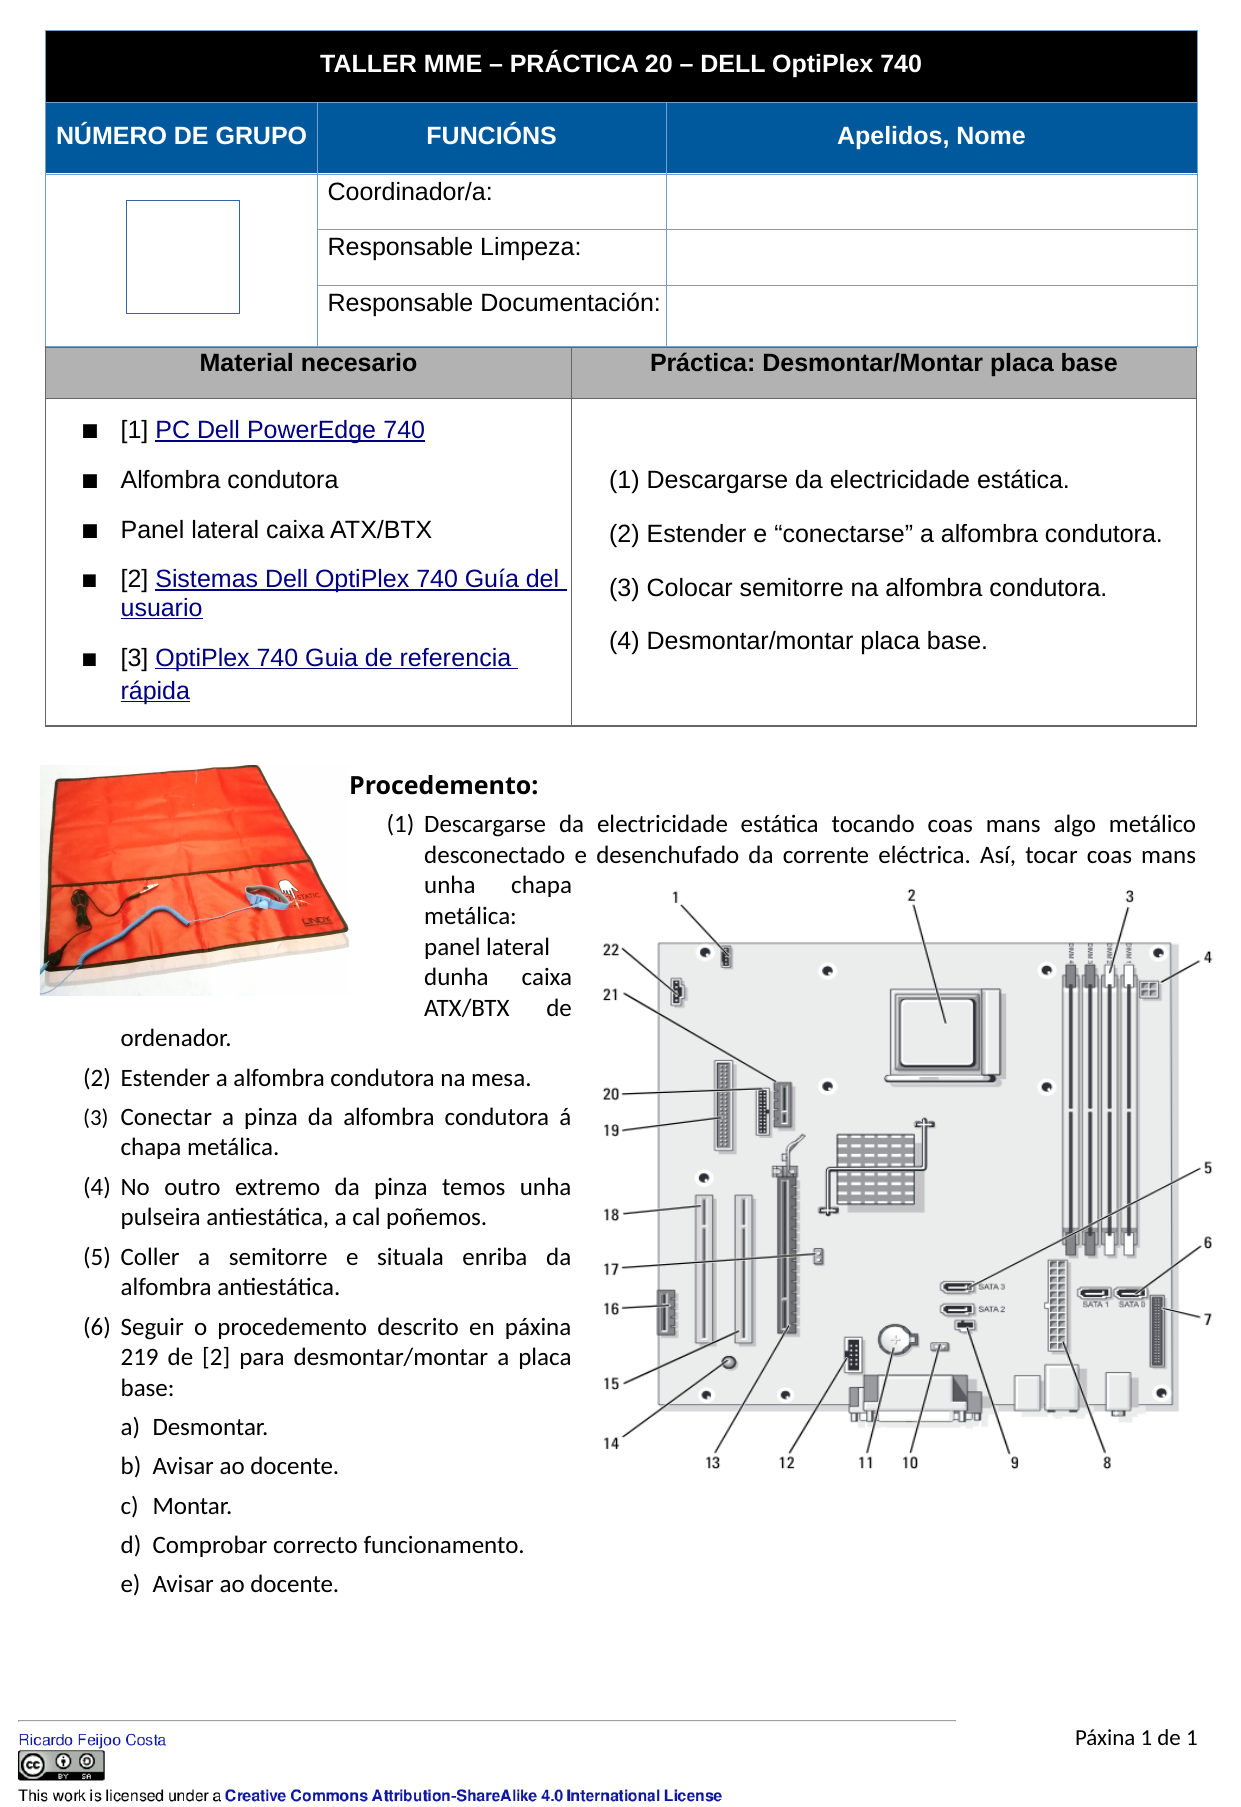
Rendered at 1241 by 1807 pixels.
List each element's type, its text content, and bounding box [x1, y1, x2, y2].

list Seguir o procedemento descrito en páxina 219 de [2] para desmontar/montar a placa base: [83, 1311, 572, 1402]
list Desmontar. [120, 1411, 572, 1442]
table_header Práctica: Desmontar/Montar placa base [572, 348, 1196, 398]
list dunha caixa ATX/BTX de ordenador. [83, 961, 572, 1053]
text Procedemento: [349, 768, 1197, 802]
table_cell Responsable Documentación: [318, 286, 666, 346]
table_cell [667, 230, 1197, 284]
table_cell [46, 175, 317, 346]
table_cell [1] PC Dell PowerEdge 740 Alfombra condutora Panel lateral caixa ATX/BTX [2] Sistemas Dell OptiPlex 740 Guía del usuario [3] OptiPlex 740 Guia de referencia rápida [46, 399, 571, 725]
picture [572, 875, 1241, 1481]
table_cell Coordinador/a: [318, 175, 666, 229]
list Coller a semitorre e situala enriba da alfombra antiestática. [83, 1241, 572, 1302]
table_header TALLER MME – PRÁCTICA 20 – DELL OptiPlex 740 [46, 31, 1197, 102]
list Conectar a pinza da alfombra condutora á chapa metálica. [83, 1101, 572, 1162]
list Estender a alfombra condutora na mesa. [83, 1062, 572, 1092]
list Descargarse da electricidade estática tocando coas mans algo metálico desconectado e desenchufado da corrente eléctrica. Así, tocar coas mans unha chapa metálica: panel lateral [349, 809, 1197, 961]
table_cell Apelidos, Nome [667, 103, 1197, 173]
table_header Material necesario [46, 348, 571, 398]
table_cell NÚMERO DE GRUPO [46, 103, 317, 173]
table_cell [667, 286, 1197, 346]
table_cell FUNCIÓNS [318, 103, 666, 173]
picture [8, 1715, 957, 1806]
list Comprobar correcto funcionamento. [120, 1529, 1197, 1560]
list Montar. [120, 1490, 1197, 1520]
list No outro extremo da pinza temos unha pulseira antiestática, a cal poñemos. [83, 1171, 572, 1232]
list Avisar ao docente. [120, 1569, 1197, 1599]
table_cell Descargarse da electricidade estática. Estender e “conectarse” a alfombra condutora. Colocar semitorre na alfombra condutora. Desmontar/montar placa base. [572, 399, 1196, 725]
picture [39, 765, 349, 996]
table_cell [667, 175, 1197, 229]
list Avisar ao docente. [120, 1451, 572, 1481]
table_cell Responsable Limpeza: [318, 230, 666, 284]
